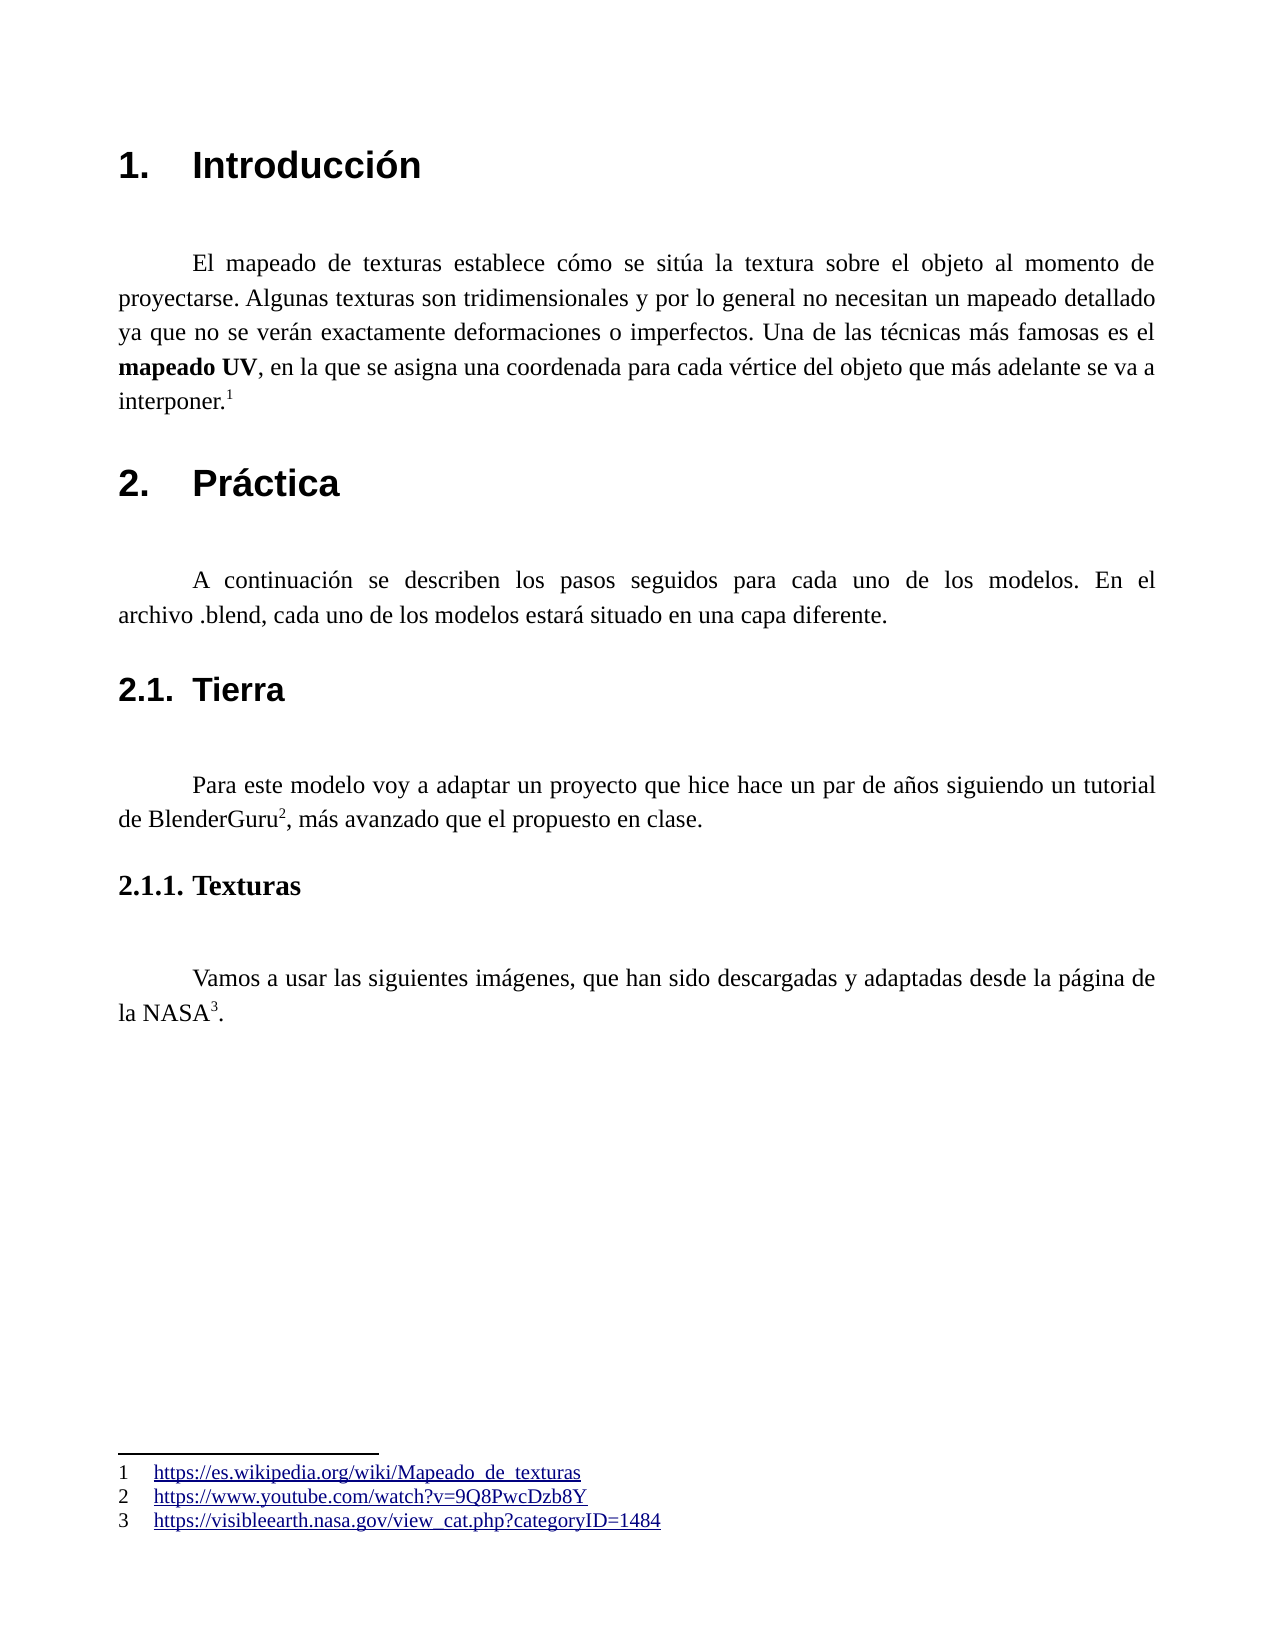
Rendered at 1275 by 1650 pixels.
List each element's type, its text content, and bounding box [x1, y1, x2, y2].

text A continuación se describen los pasos seguidos para cada uno de los modelos. En el archivo .blend, cada uno de los modelos estará situado en una capa diferente. [118, 566, 1157, 629]
subtitle 2.1. Tierra [118, 670, 1157, 708]
text https://visibleearth.nasa.gov/view_cat.php?categoryID=1484 [118, 1508, 1157, 1532]
subtitle 2. Práctica [118, 460, 1157, 504]
text El mapeado de texturas establece cómo se sitúa la textura sobre el objeto al momento de proyectarse. Algunas texturas son tridimensionales y por lo general no necesitan un mapeado detallado ya que no se verán exactamente deformaciones o imperfectos. Una de las técnicas más famosas es el mapeado UV, en la que se asigna una coordenada para cada vértice del objeto que más adelante se va a interponer. [118, 248, 1157, 415]
subtitle 2.1.1. Texturas [118, 868, 1157, 902]
text Vamos a usar las siguientes imágenes, que han sido descargadas y adaptadas desde la página de la NASA. [118, 963, 1157, 1027]
text https://es.wikipedia.org/wiki/Mapeado_de_texturas [118, 1460, 1157, 1484]
subtitle 1. Introducción [118, 143, 1157, 187]
text https://www.youtube.com/watch?v=9Q8PwcDzb8Y [118, 1484, 1157, 1508]
text Para este modelo voy a adaptar un proyecto que hice hace un par de años siguiendo un tutorial de BlenderGuru, más avanzado que el propuesto en clase. [118, 770, 1157, 833]
